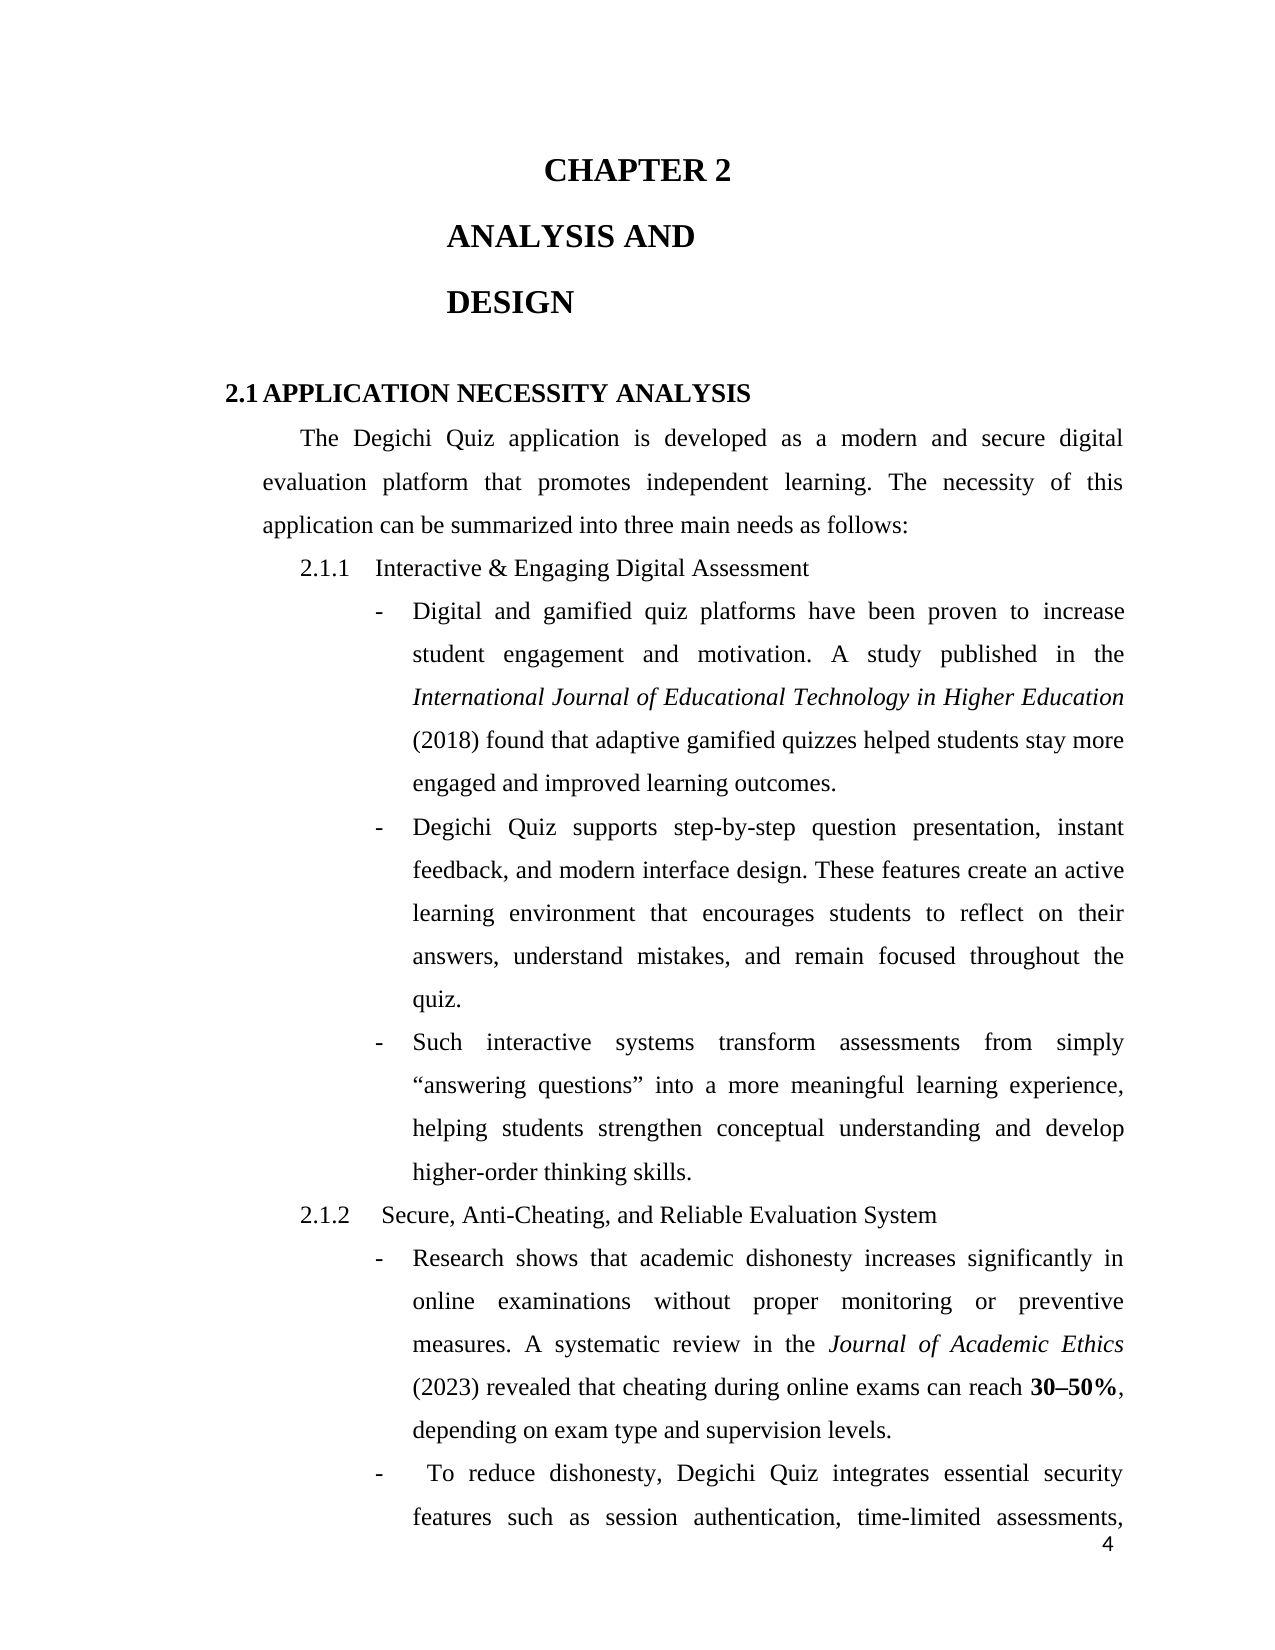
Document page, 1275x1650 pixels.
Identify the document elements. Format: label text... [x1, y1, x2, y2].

list Digital and gamified quiz platforms have been proven to increase student engagement and motivation. A study published in the International Journal of Educational Technology in Higher Education (2018) found that adaptive gamified quizzes helped students stay more engaged and improved learning outcomes. [375, 596, 1125, 797]
subtitle CHAPTER 2 ANALYSIS AND DESIGN [446, 150, 829, 321]
subtitle APPLICATION NECESSITY ANALYSIS [225, 377, 1162, 408]
list Interactive & Engaging Digital Assessment [300, 553, 1162, 582]
list Secure, Anti-Cheating, and Reliable Evaluation System [300, 1200, 1162, 1228]
text The Degichi Quiz application is developed as a modern and secure digital evaluation platform that promotes independent learning. The necessity of this application can be summarized into three main needs as follows: [262, 423, 1124, 538]
list Such interactive systems transform assessments from simply “answering questions” into a more meaningful learning experience, helping students strengthen conceptual understanding and develop higher-order thinking skills. [375, 1027, 1125, 1185]
list Research shows that academic dishonesty increases significantly in online examinations without proper monitoring or preventive measures. A systematic review in the Journal of Academic Ethics (2023) revealed that cheating during online exams can reach 30–50%, depending on exam type and supervision levels. [375, 1243, 1124, 1444]
list To reduce dishonesty, Degichi Quiz integrates essential security features such as session authentication, time-limited assessments, [375, 1458, 1124, 1530]
list Degichi Quiz supports step-by-step question presentation, instant feedback, and modern interface design. These features create an active learning environment that encourages students to reflect on their answers, understand mistakes, and remain focused throughout the quiz. [375, 812, 1125, 1013]
